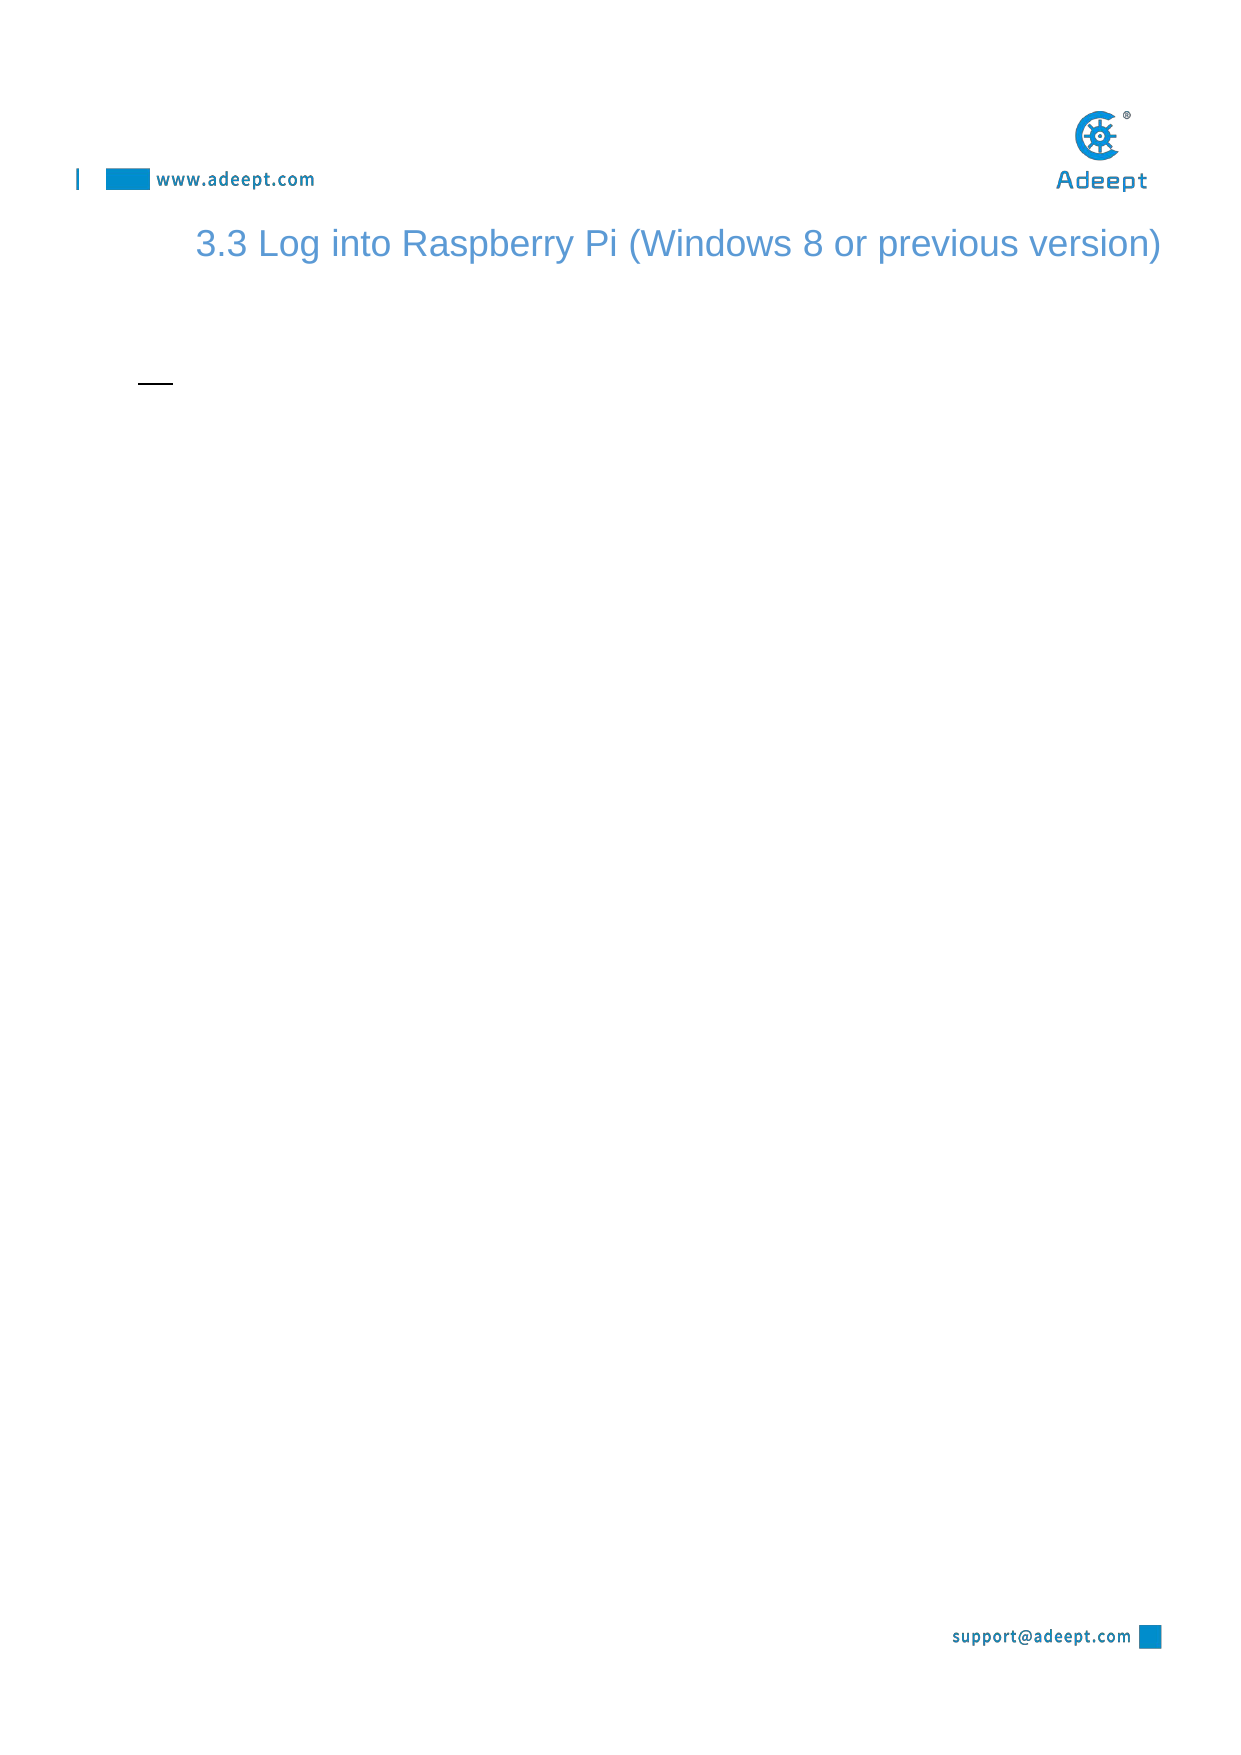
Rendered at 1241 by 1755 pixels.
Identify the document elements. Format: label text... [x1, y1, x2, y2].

picture [947, 1625, 1139, 1649]
picture [75, 167, 343, 191]
subtitle Log into Raspberry Pi (Windows 8 or previous version) [195, 221, 1178, 264]
picture [1056, 111, 1147, 192]
